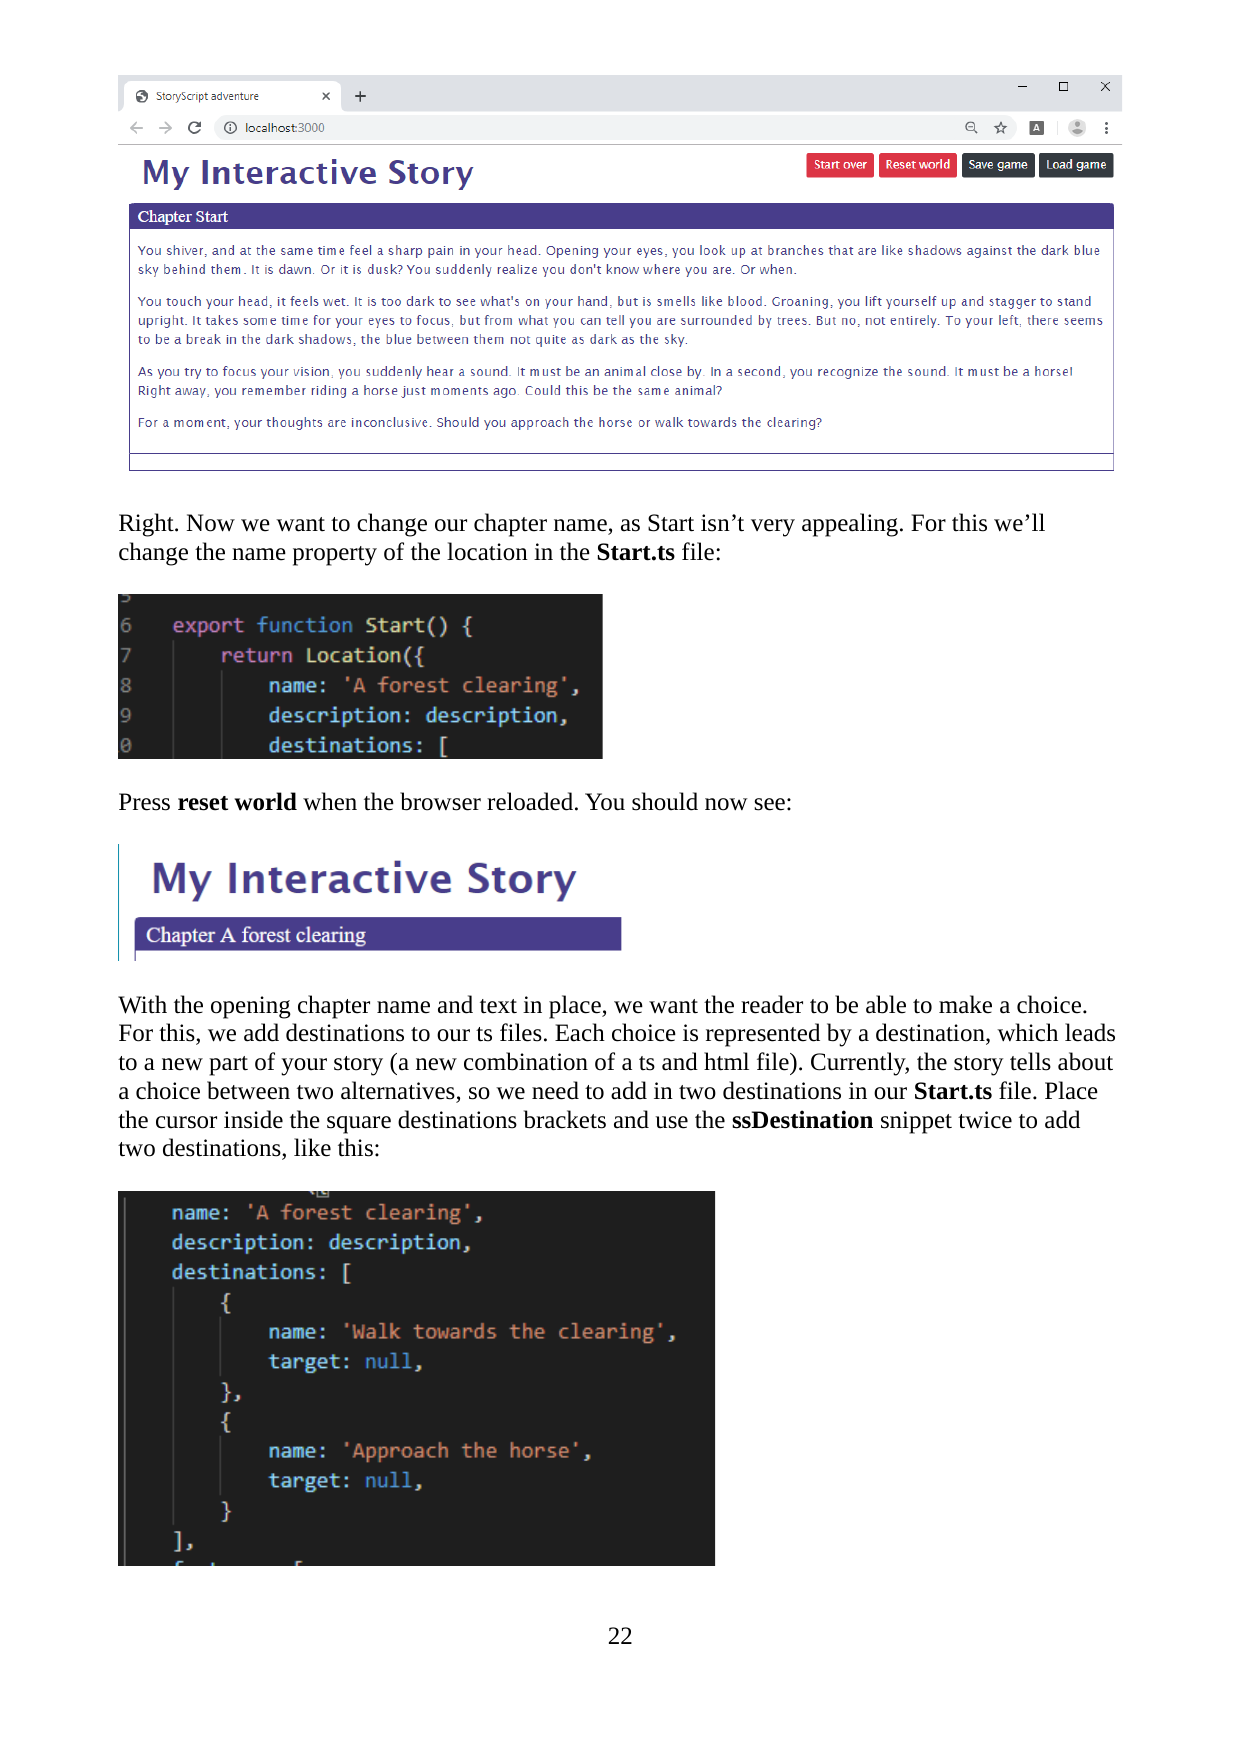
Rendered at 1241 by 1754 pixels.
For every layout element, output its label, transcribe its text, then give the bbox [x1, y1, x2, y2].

text Right. Now we want to change our chapter name, as Start isn’t very appealing. For this we’ll change the name property of the location in the Start.ts file: [118, 508, 1122, 565]
text Press reset world when the browser reloaded. You should now see: [118, 787, 1122, 816]
text With the opening chapter name and text in place, we want the reader to be able to make a choice. For this, we add destinations to our ts files. Each choice is represented by a destination, which leads to a new part of your story (a new combination of a ts and html file). Currently, the story tells about a choice between two alternatives, so we need to add in two destinations in our Start.ts file. Place the cursor inside the square destinations brackets and use the ssDestination snippet twice to add two destinations, like this: [118, 990, 1122, 1162]
